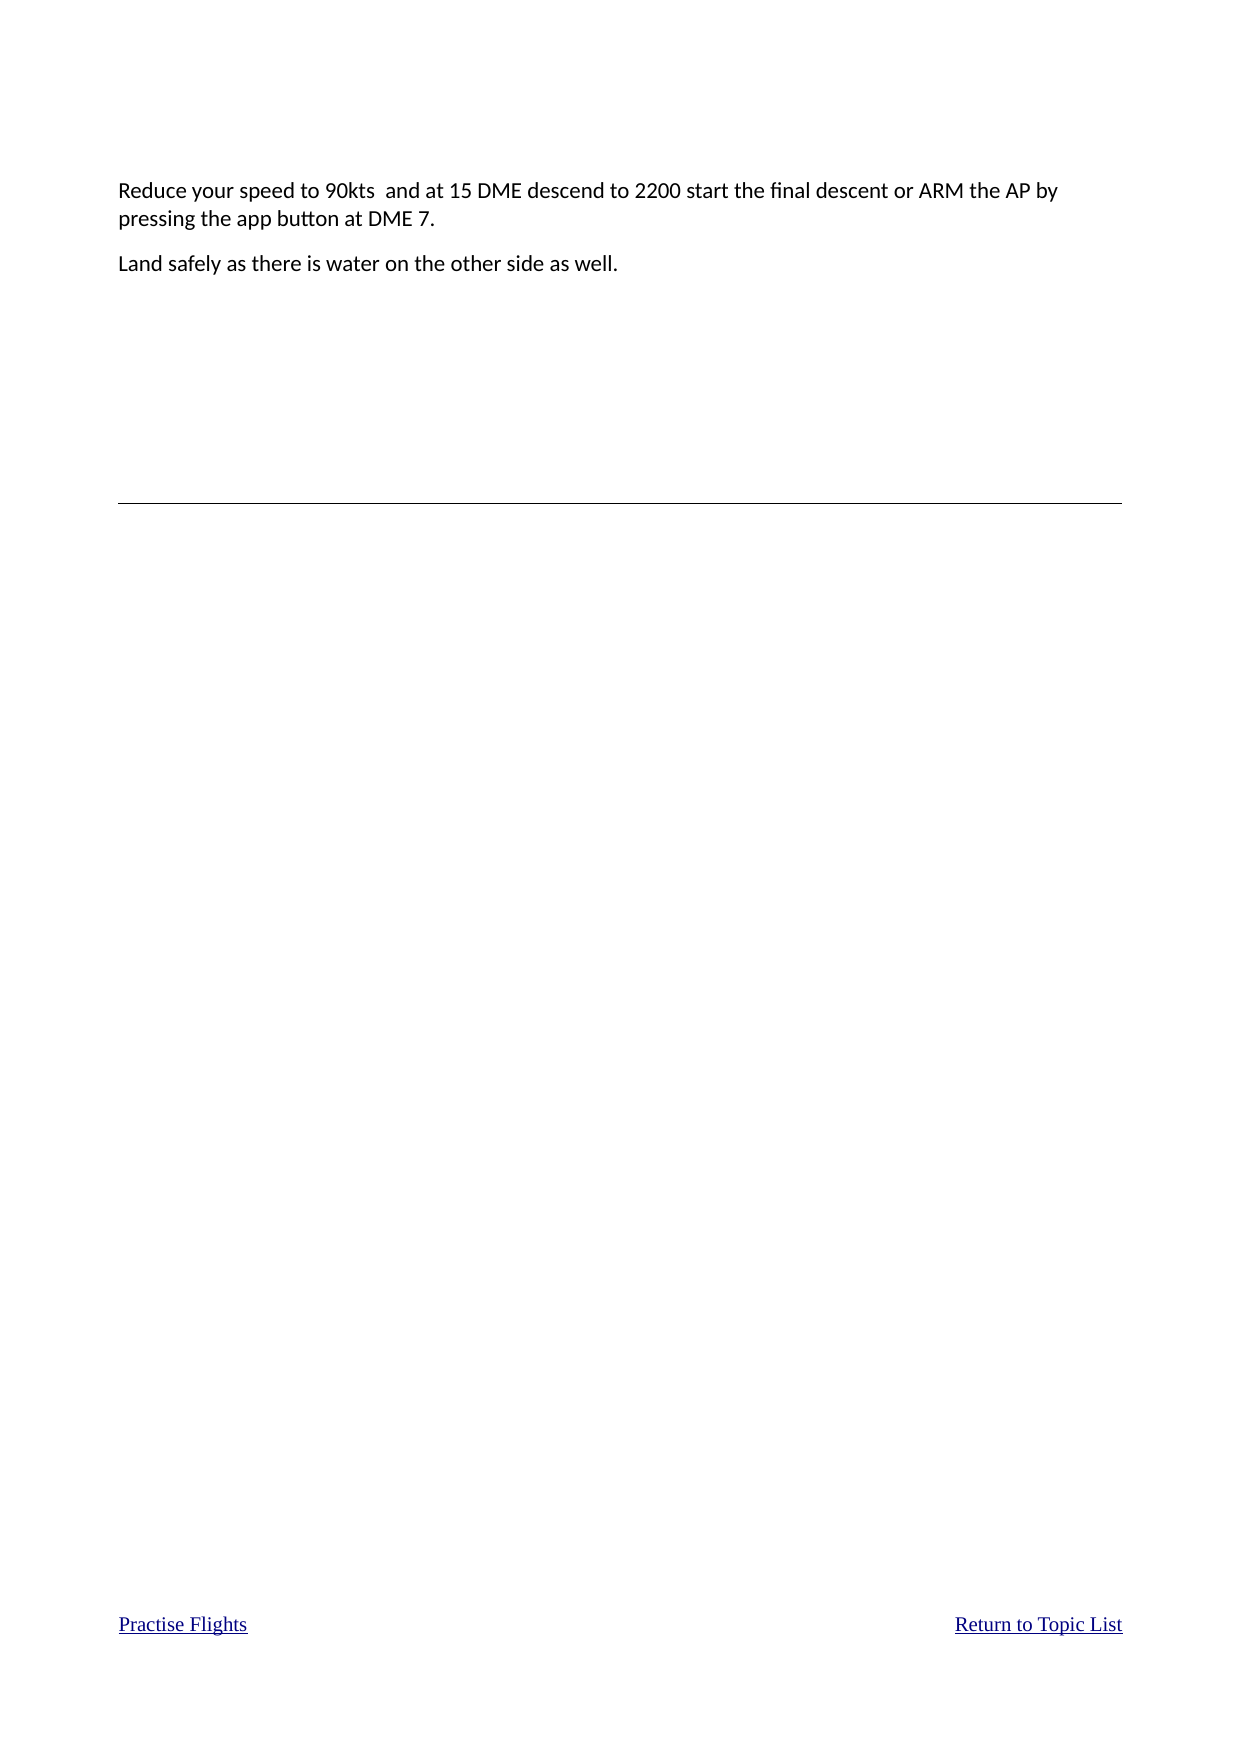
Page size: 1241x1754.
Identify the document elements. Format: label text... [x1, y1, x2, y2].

text Land safely as there is water on the other side as well. [118, 249, 1122, 277]
text Reduce your speed to 90kts and at 15 DME descend to 2200 start the final descent or ARM the AP by pressing the app button at DME 7. [118, 176, 1122, 232]
